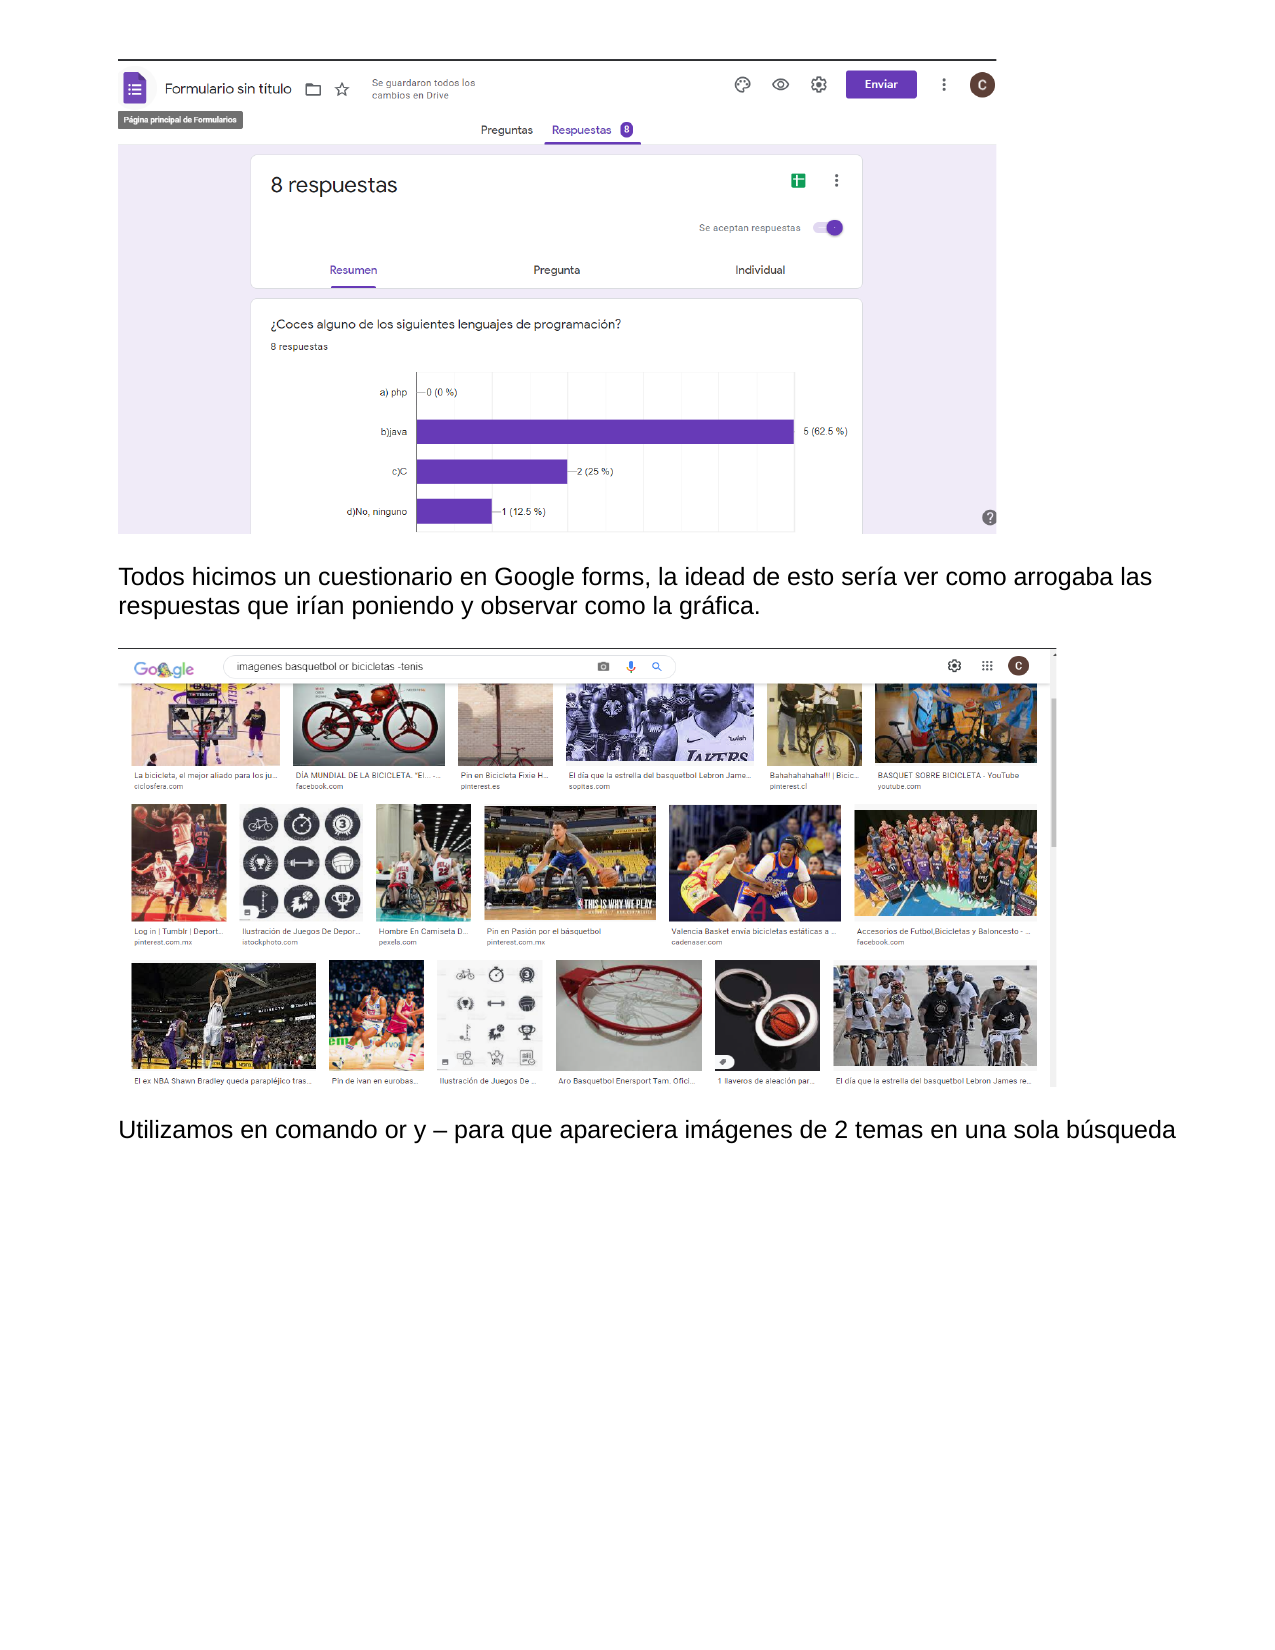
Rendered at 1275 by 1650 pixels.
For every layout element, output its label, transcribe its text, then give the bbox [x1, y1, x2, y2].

text Utilizamos en comando or y – para que apareciera imágenes de 2 temas en una sola búsqueda [118, 1115, 1205, 1144]
text Todos hicimos un cuestionario en Google forms, la idead de esto sería ver como arrogaba las respuestas que irían poniendo y observar como la gráfica. [118, 562, 1205, 620]
